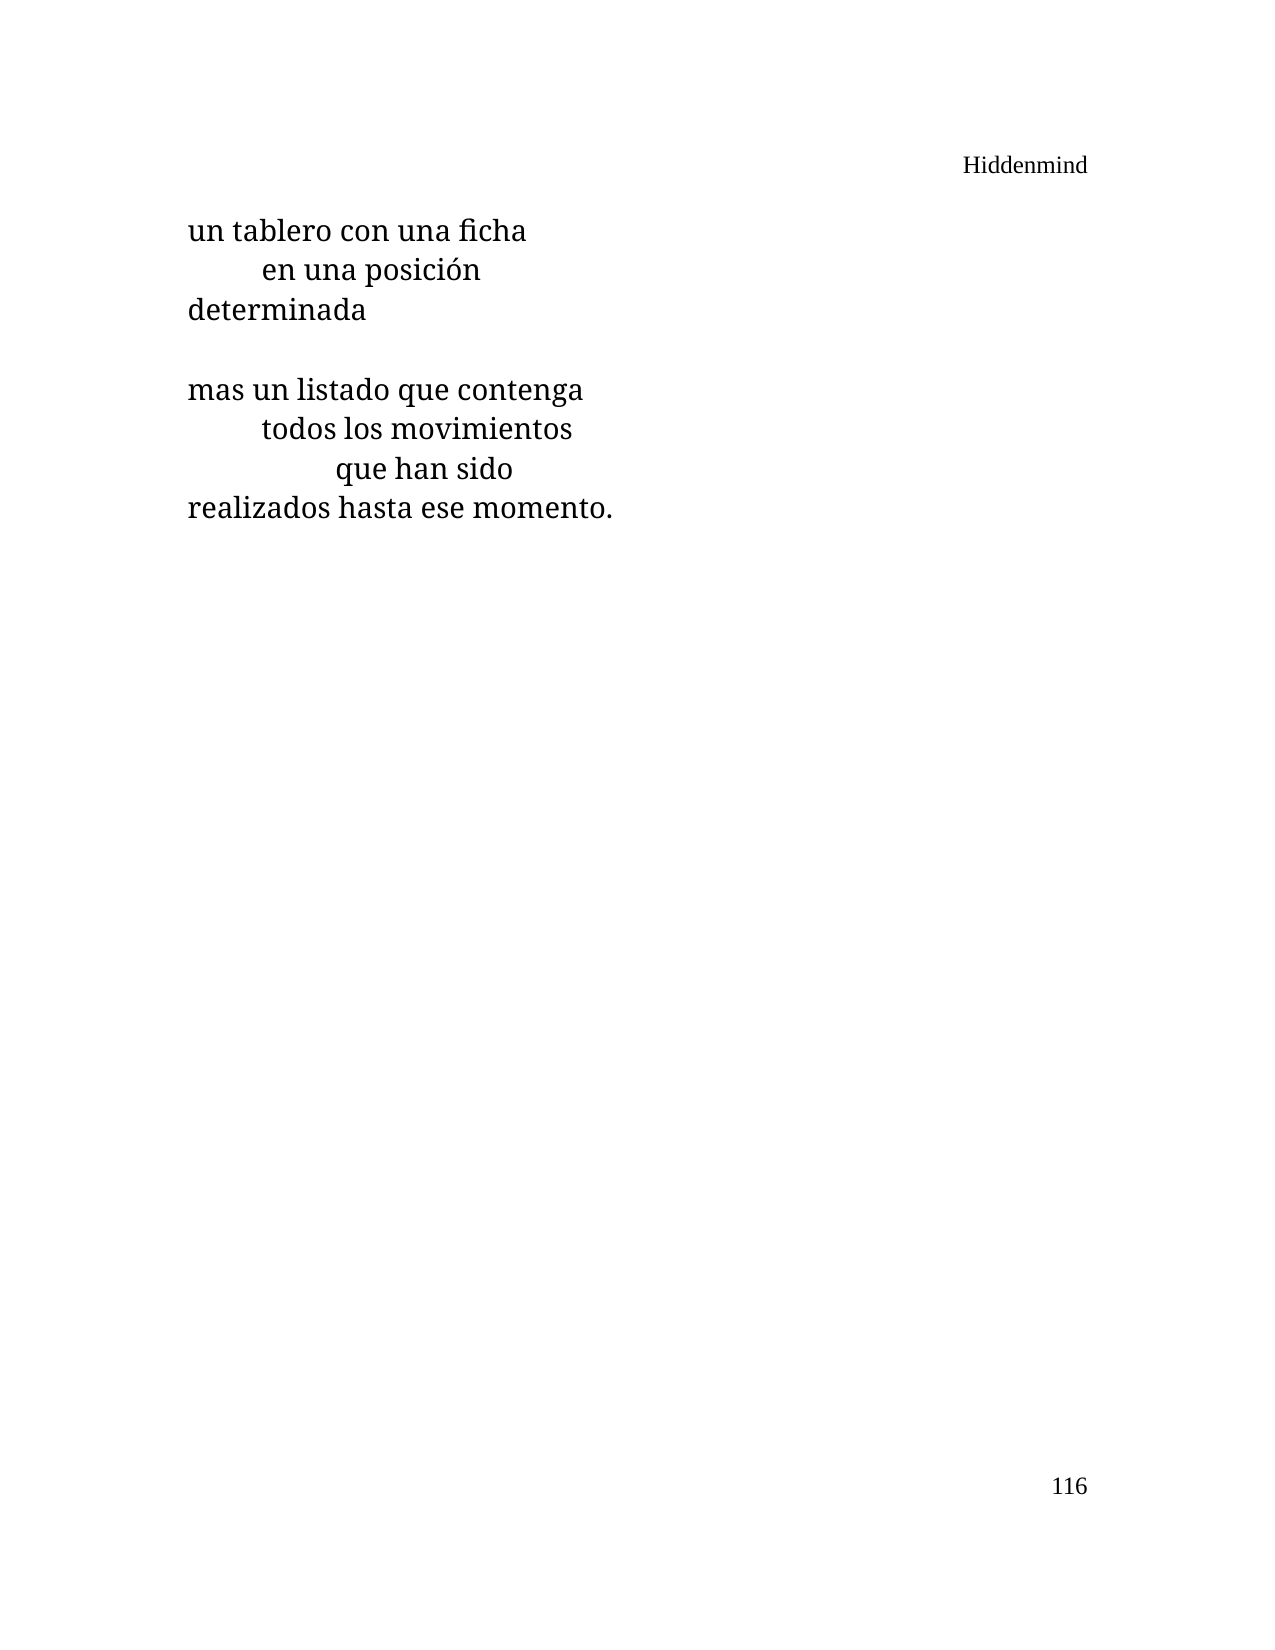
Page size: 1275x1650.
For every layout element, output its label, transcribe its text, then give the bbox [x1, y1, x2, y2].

text mas un listado que contenga [187, 369, 622, 408]
text en una posición determinada [187, 250, 622, 329]
text todos los movimientos [187, 408, 622, 448]
text que han sido realizados hasta ese momento. [187, 448, 622, 527]
text un tablero con una ficha [187, 210, 622, 250]
